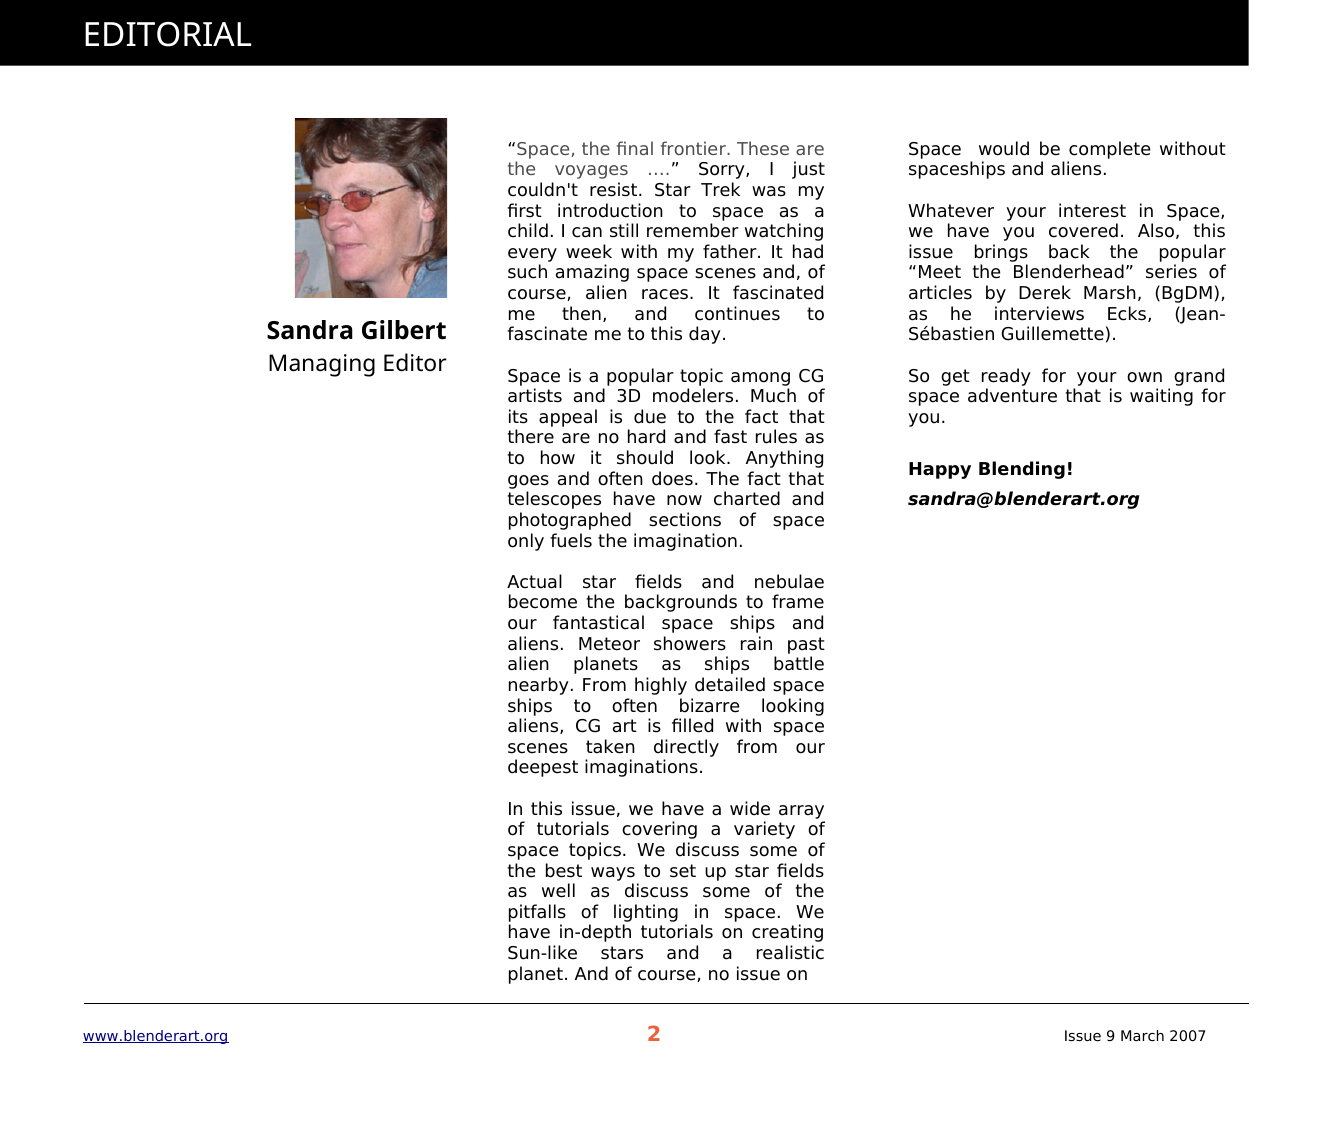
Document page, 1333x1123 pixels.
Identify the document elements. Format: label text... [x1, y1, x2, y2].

text Whatever your interest in Space, we have you covered. Also, this issue brings back the popular “Meet the Blenderhead” series of articles by Derek Marsh, (BgDM), as he interviews Ecks, (Jean-Sébastien Guillemette). [908, 201, 1226, 345]
picture [294, 118, 448, 298]
text Space is a popular topic among CG artists and 3D modelers. Much of its appeal is due to the fact that there are no hard and fast rules as to how it should look. Anything goes and often does. The fact that telescopes have now charted and photographed sections of space only fuels the imagination. [507, 366, 825, 551]
text sandra@blenderart.org [908, 489, 1226, 510]
text Space would be complete without spaceships and aliens. [908, 139, 1226, 180]
text In this issue, we have a wide array of tutorials covering a variety of space topics. We discuss some of the best ways to set up star fields as well as discuss some of the pitfalls of lighting in space. We have in-depth tutorials on creating Sun-like stars and a realistic planet. And of course, no issue on [507, 799, 825, 984]
text Actual star fields and nebulae become the backgrounds to frame our fantastical space ships and aliens. Meteor showers rain past alien planets as ships battle nearby. From highly detailed space ships to often bizarre looking aliens, CG art is filled with space scenes taken directly from our deepest imaginations. [507, 572, 825, 778]
text Happy Blending! [908, 458, 1226, 479]
text So get ready for your own grand space adventure that is waiting for you. [908, 366, 1226, 427]
text “Space, the final frontier. These are the voyages ….” Sorry, I just couldn't resist. Star Trek was my first introduction to space as a child. I can still remember watching every week with my father. It had such amazing space scenes and, of course, alien races. It fascinated me then, and continues to fascinate me to this day. [507, 139, 825, 345]
